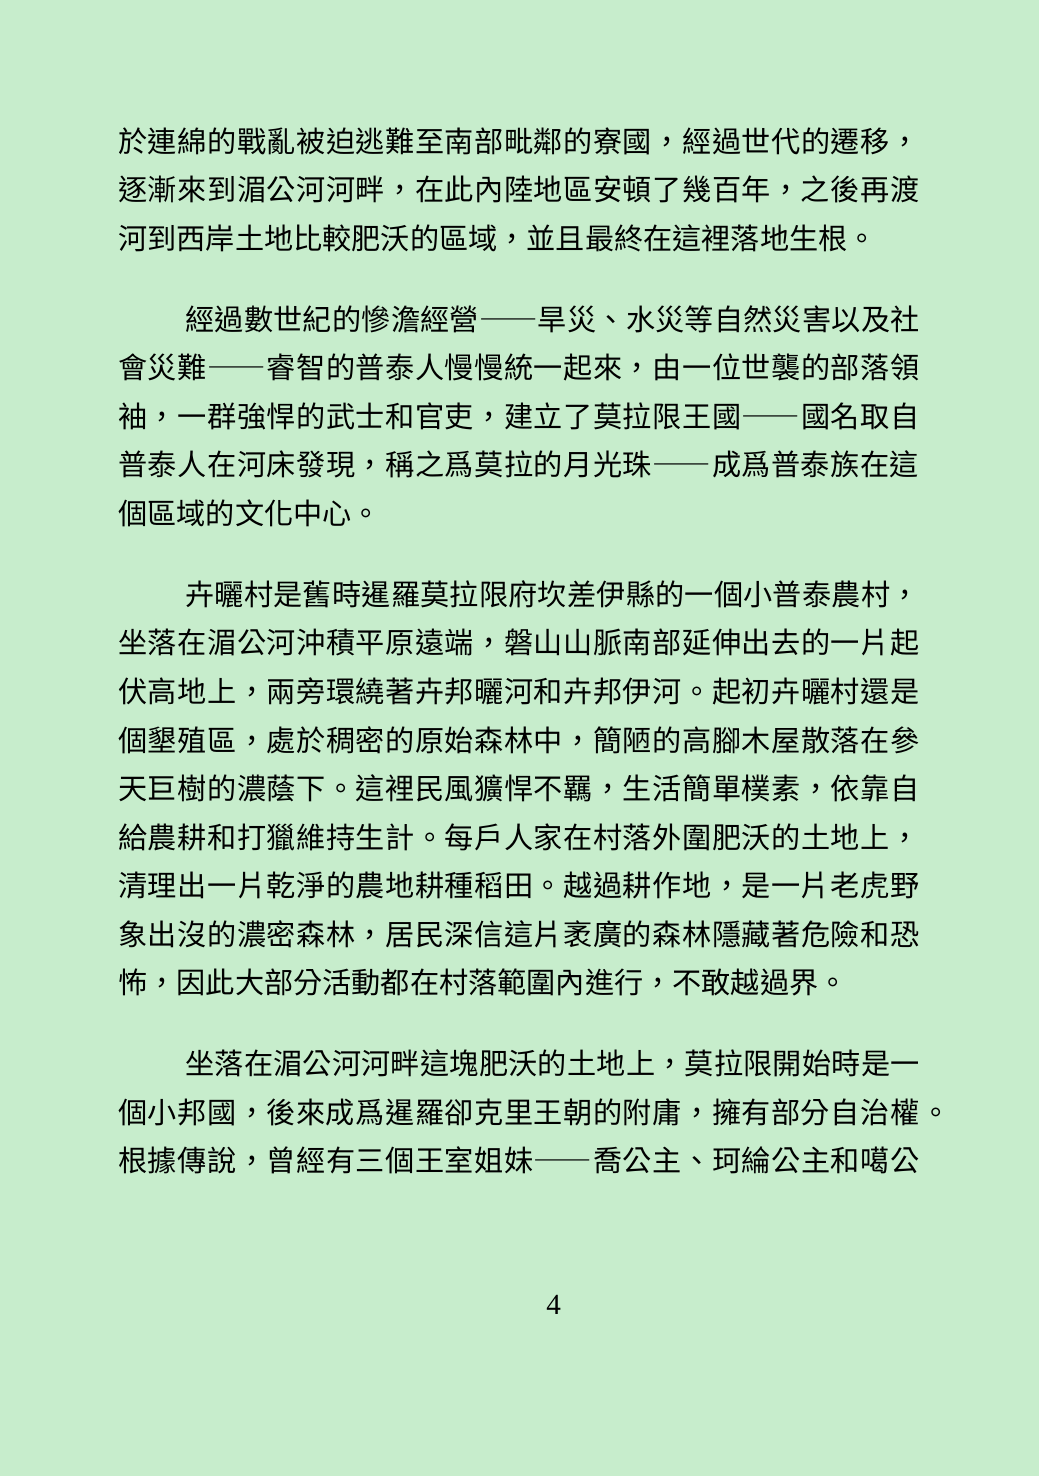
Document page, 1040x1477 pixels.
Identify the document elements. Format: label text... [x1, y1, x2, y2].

text 卉曬村是舊時暹羅莫拉限府坎差伊縣的一個小普泰農村，坐落在湄公河沖積平原遠端，磐山山脈南部延伸出去的一片起伏高地上，兩旁環繞著卉邦曬河和卉邦伊河。起初卉曬村還是個墾殖區，處於稠密的原始森林中，簡陋的高腳木屋散落在參天巨樹的濃蔭下。這裡民風獷悍不羈，生活簡單樸素，依靠自給農耕和打獵維持生計。每戶人家在村落外圍肥沃的土地上，清理出一片乾淨的農地耕種稻田。越過耕作地，是一片老虎野象出沒的濃密森林，居民深信這片袤廣的森林隱藏著危險和恐怖，因此大部分活動都在村落範圍內進行，不敢越過界。 [118, 571, 921, 1002]
text 坐落在湄公河河畔這塊肥沃的土地上，莫拉限開始時是一個小邦國，後來成爲暹羅卻克里王朝的附庸，擁有部分自治權。根據傳說，曾經有三個王室姐妹——喬公主、珂綸公主和噶公主——生活在卉曬村，她們的性格透過母系血緣傳遞，深深烙印在普泰人的民族性格當中，這一族人身上流著她們的血，有著她們鮮明的個性：敏銳的才智、堅韌的意志以及公正的品格。繼承著這引以爲豪的遺範以及獨立的性格，普泰人通過傳統、風俗和語言把族人凝聚在一起，將這神聖的傳承世代延續，綿綿不絕。 [118, 1041, 921, 1180]
text 經過數世紀的慘澹經營——旱災、水災等自然災害以及社會災難——睿智的普泰人慢慢統一起來，由一位世襲的部落領袖，一群強悍的武士和官吏，建立了莫拉限王國——國名取自普泰人在河床發現，稱之爲莫拉的月光珠——成爲普泰族在這個區域的文化中心。 [118, 296, 921, 533]
text 於連綿的戰亂被迫逃難至南部毗鄰的寮國，經過世代的遷移，逐漸來到湄公河河畔，在此內陸地區安頓了幾百年，之後再渡河到西岸土地比較肥沃的區域，並且最終在這裡落地生根。 [118, 118, 921, 257]
